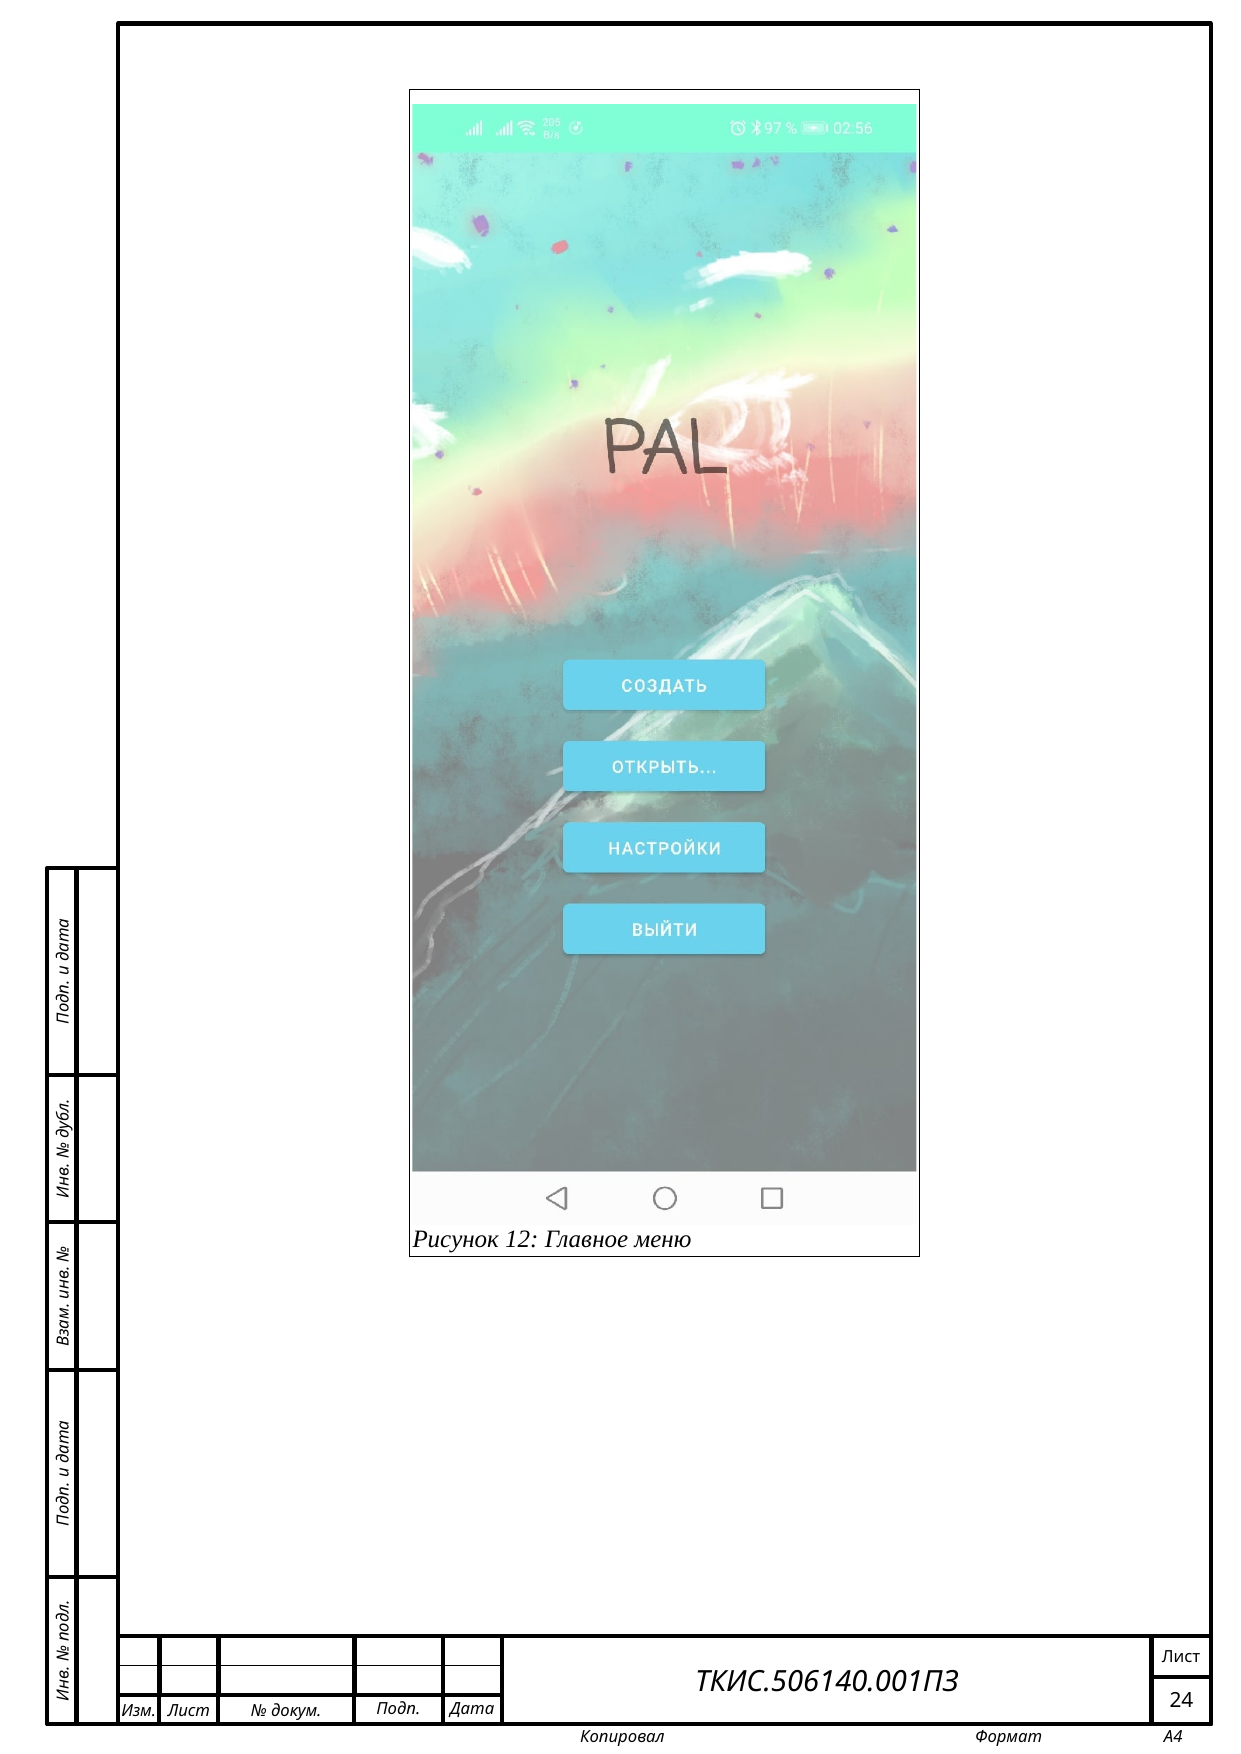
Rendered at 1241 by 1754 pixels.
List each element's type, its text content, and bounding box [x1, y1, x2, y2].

picture [412, 104, 917, 1225]
text Рисунок 12: Главное меню [412, 1225, 916, 1253]
